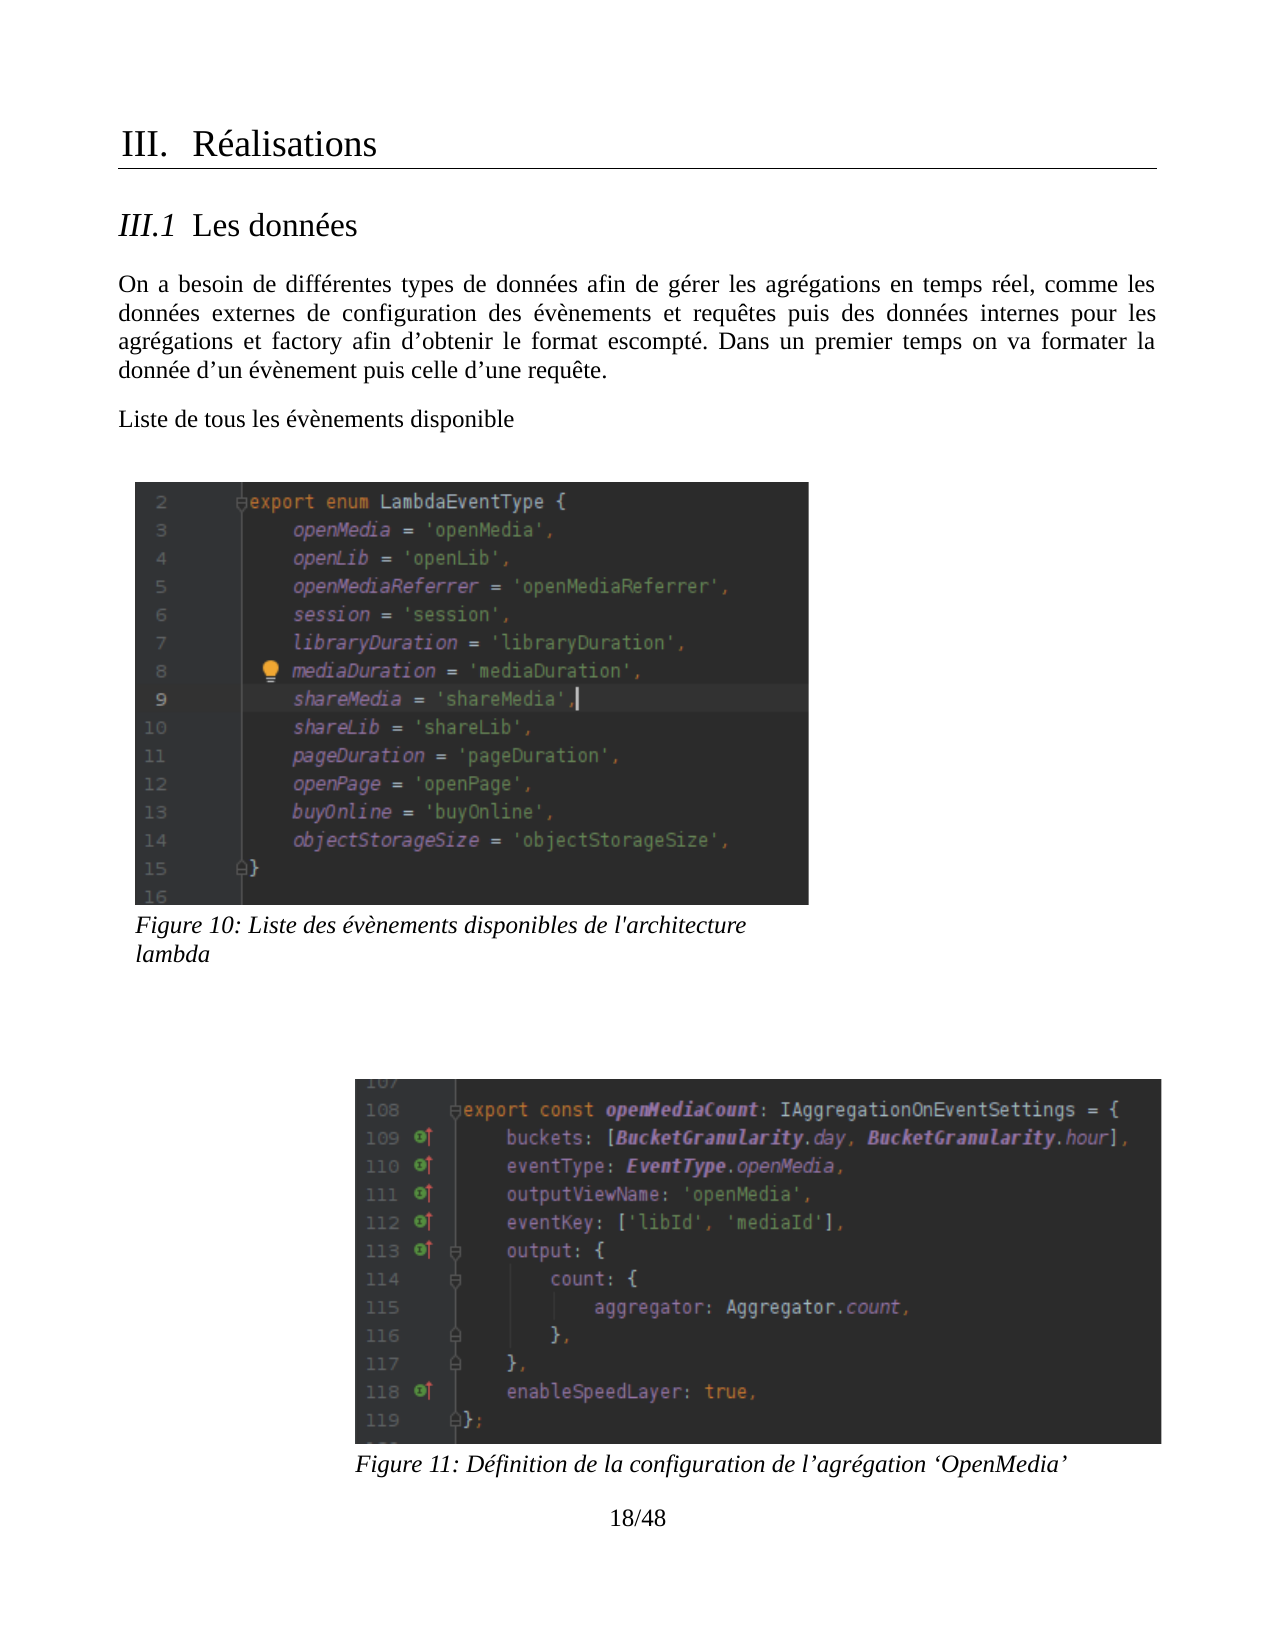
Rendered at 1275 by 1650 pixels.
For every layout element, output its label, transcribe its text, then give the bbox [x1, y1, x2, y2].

picture [135, 482, 809, 905]
subtitle Les données [118, 206, 1157, 244]
text Liste de tous les évènements disponible [118, 404, 1157, 433]
text On a besoin de différentes types de données afin de gérer les agrégations en temps réel, comme les données externes de configuration des évènements et requêtes puis des données internes pour les agrégations et factory afin d’obtenir le format escompté. Dans un premier temps on va formater la donnée d’un évènement puis celle d’une requête. [118, 269, 1157, 384]
picture [355, 1079, 1162, 1444]
subtitle Réalisations [118, 118, 1157, 168]
text Figure 11: Définition de la configuration de l’agrégation ‘OpenMedia’ [355, 1444, 1161, 1478]
text Figure 10: Liste des évènements disponibles de l'architecture lambda [135, 905, 808, 967]
